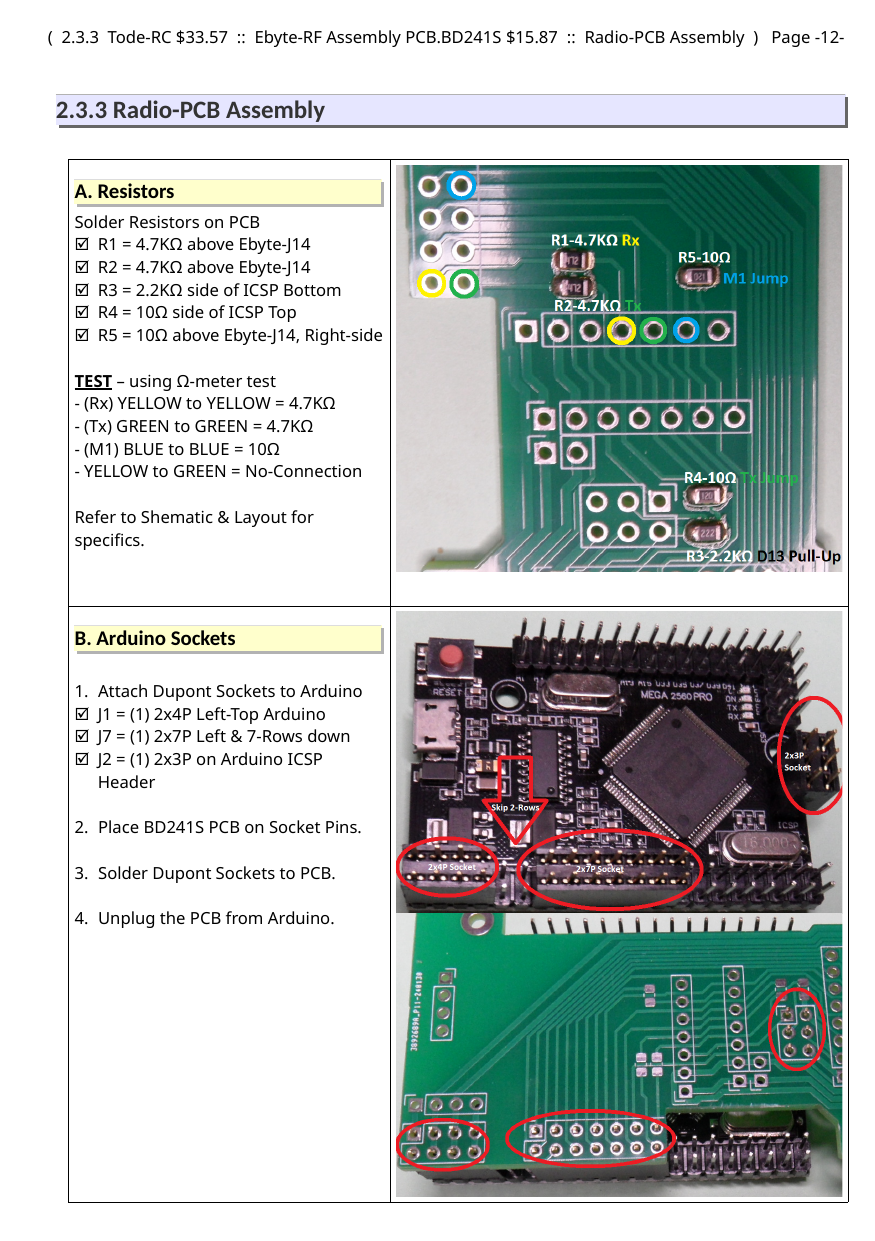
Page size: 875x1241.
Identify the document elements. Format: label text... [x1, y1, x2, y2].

subtitle Radio-PCB Assembly [56, 94, 846, 125]
table_header [391, 160, 848, 606]
table_cell Arduino Sockets Attach Dupont Sockets to Arduino J1 = (1) 2x4P Left-Top Arduino J7 = (1) 2x7P Left & 7-Rows down J2 = (1) 2x3P on Arduino ICSP Header Place BD241S PCB on Socket Pins. Solder Dupont Sockets to PCB. Unplug the PCB from Arduino. [69, 607, 390, 1202]
table_header Resistors Solder Resistors on PCB R1 = 4.7KΩ above Ebyte-J14 R2 = 4.7KΩ above Ebyte-J14 R3 = 2.2KΩ side of ICSP Bottom R4 = 10Ω side of ICSP Top R5 = 10Ω above Ebyte-J14, Right-side TEST – using Ω-meter test - (Rx) YELLOW to YELLOW = 4.7KΩ - (Tx) GREEN to GREEN = 4.7KΩ - (M1) BLUE to BLUE = 10Ω - YELLOW to GREEN = No-Connection Refer to Shematic & Layout for specifics. [69, 160, 390, 606]
table_cell [391, 607, 848, 1202]
